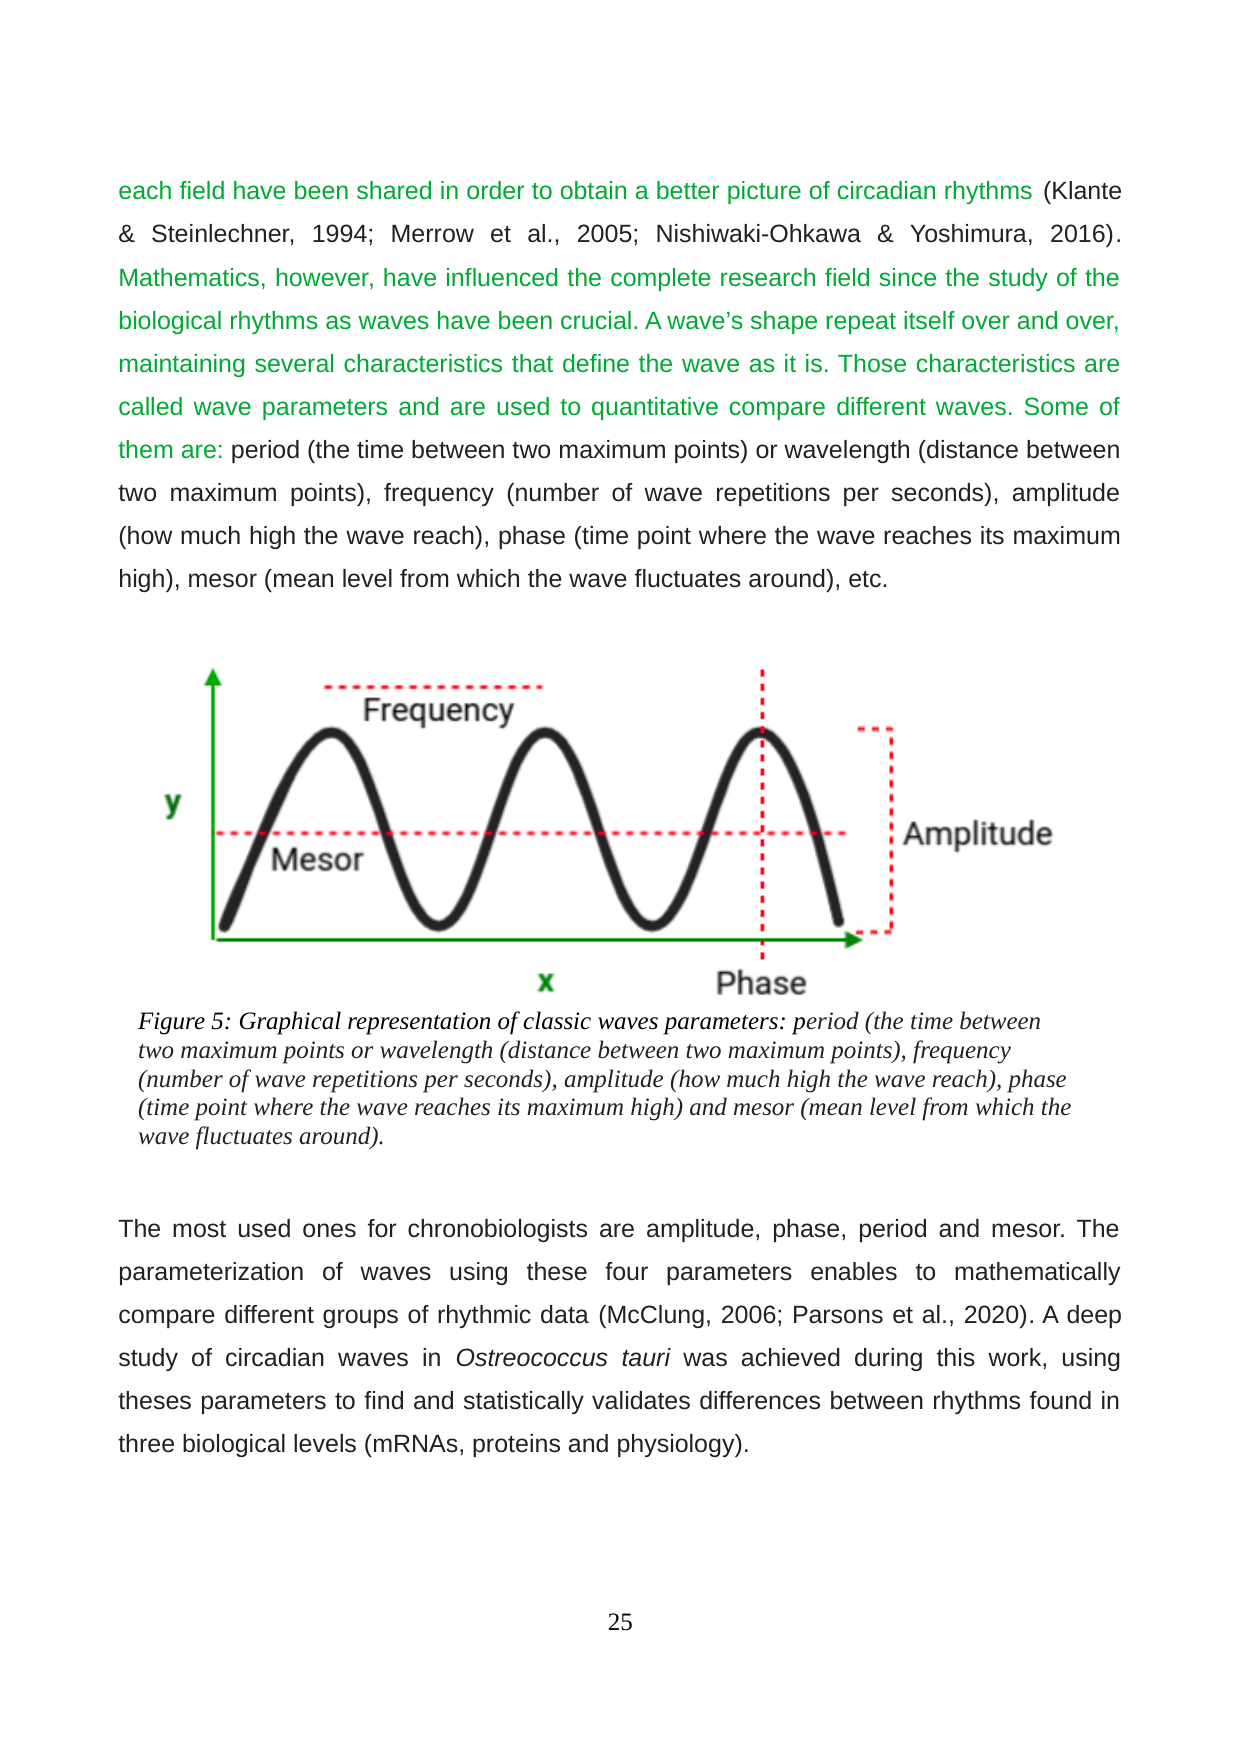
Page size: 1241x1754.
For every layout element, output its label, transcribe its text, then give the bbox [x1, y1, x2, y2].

text The most used ones for chronobiologists are amplitude, phase, period and mesor. The parameterization of waves using these four parameters enables to mathematically compare different groups of rhythmic data (McClung, 2006; Parsons et al., 2020)⁠⁠. A deep study of circadian waves in Ostreococcus tauri was achieved during this work, using theses parameters to find and statistically validates differences between rhythms found in three biological levels (mRNAs, proteins and physiology). [118, 1214, 1122, 1458]
text each field have been shared in order to obtain a better picture of circadian rhythms (Klante & Steinlechner, 1994; Merrow et al., 2005; Nishiwaki-Ohkawa & Yoshimura, 2016)⁠. Mathematics, however, have influenced the complete research field since the study of the biological rhythms as waves have been crucial. A wave’s shape repeat itself over and over, maintaining several characteristics that define the wave as it is. Those characteristics are called wave parameters and are used to quantitative compare different waves. Some of them are: period (the time between two maximum points) or wavelength (distance between two maximum points), frequency (number of wave repetitions per seconds), amplitude (how much high the wave reach), phase (time point where the wave reaches its maximum high), mesor (mean level from which the wave fluctuates around), etc. [118, 176, 1122, 593]
text Figure 5: Graphical representation of classic waves parameters: period (the time between two maximum points or wavelength (distance between two maximum points), frequency (number of wave repetitions per seconds), amplitude (how much high the wave reach), phase (time point where the wave reaches its maximum high) and mesor (mean level from which the wave fluctuates around). [138, 657, 1083, 1150]
picture [356, 890, 912, 1007]
